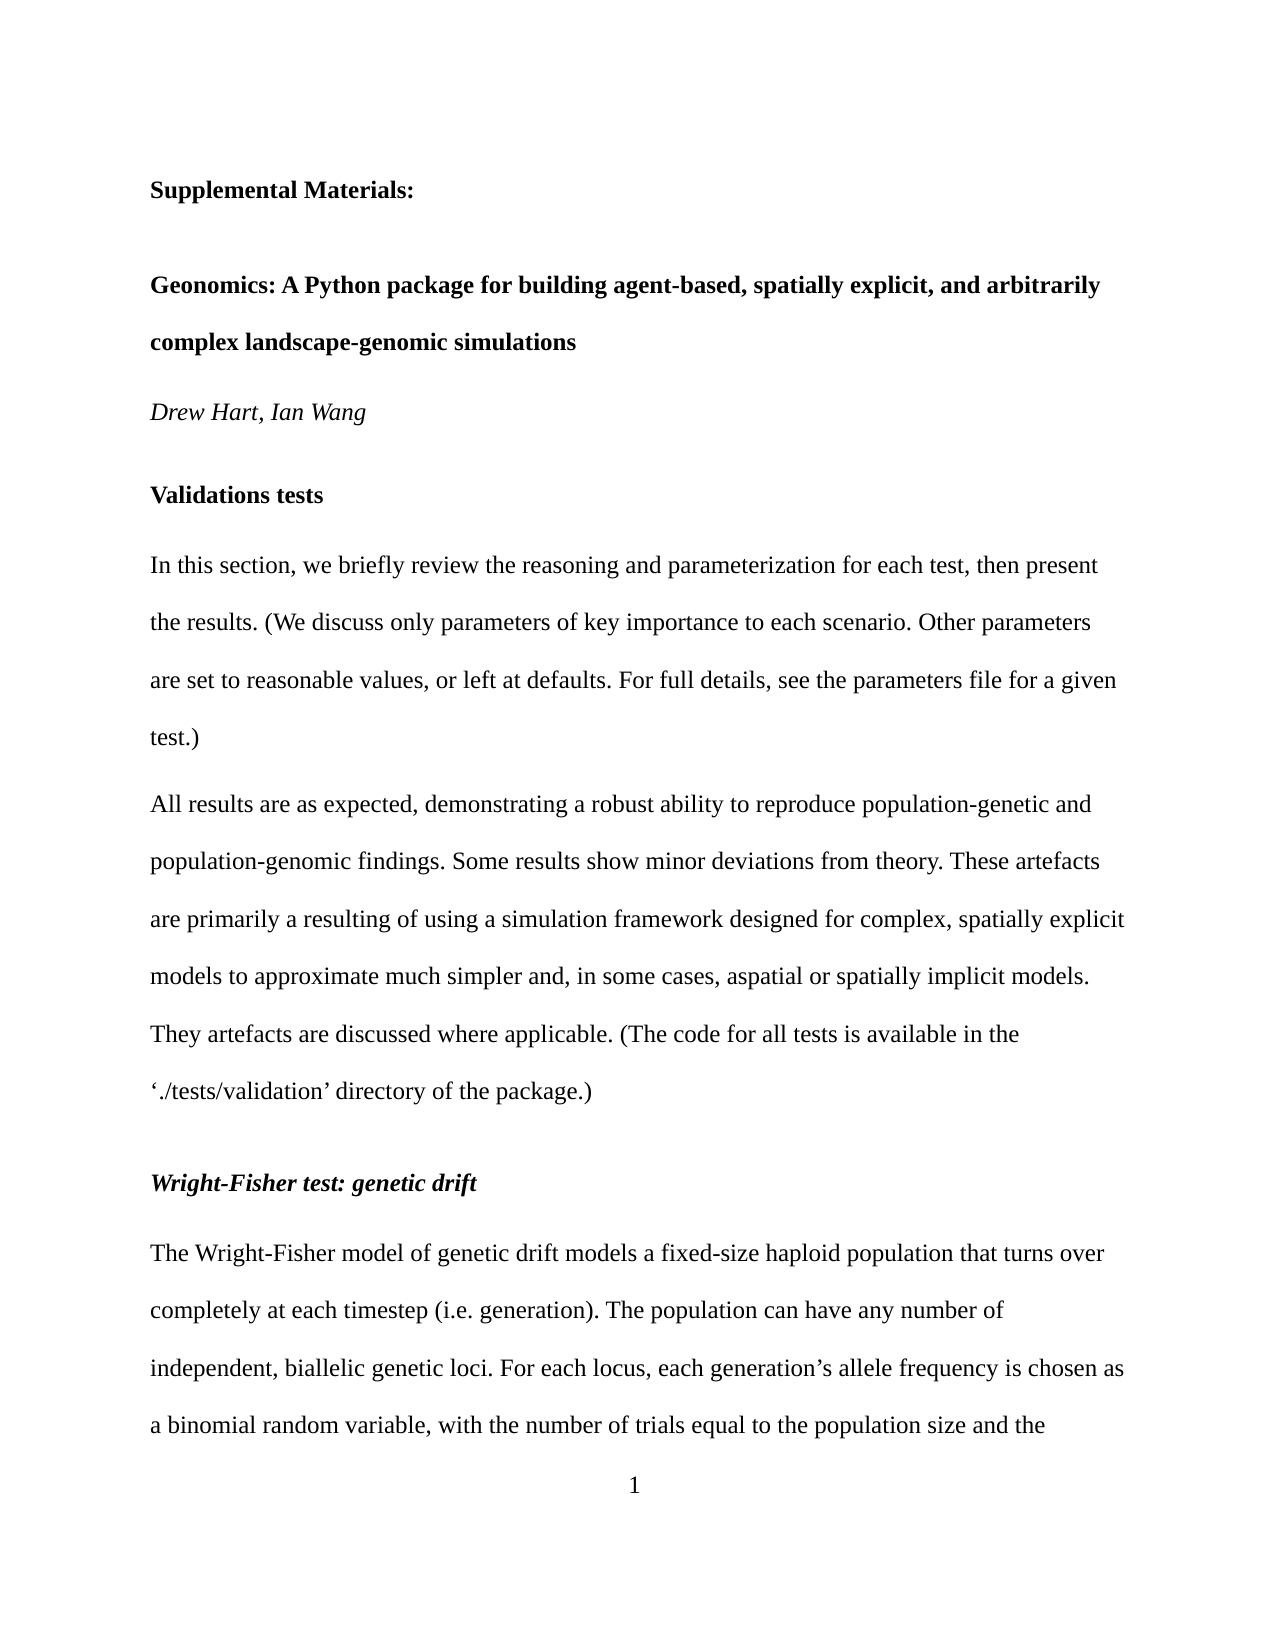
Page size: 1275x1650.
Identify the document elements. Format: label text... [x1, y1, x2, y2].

text In this section, we briefly review the reasoning and parameterization for each test, then present the results. (We discuss only parameters of key importance to each scenario. Other parameters are set to reasonable values, or left at defaults. For full details, see the parameters file for a given test.) [150, 550, 1125, 751]
text The Wright-Fisher model of genetic drift models a fixed-size haploid population that turns over completely at each timestep (i.e. generation). The population can have any number of independent, biallelic genetic loci. For each locus, each generation’s allele frequency is chosen as a binomial random variable, with the number of trials equal to the population size and the [150, 1238, 1125, 1439]
subtitle Supplemental Materials: [150, 175, 1125, 204]
subtitle Geonomics: A Python package for building agent-based, spatially explicit, and arbitrarily complex landscape-genomic simulations [150, 270, 1125, 356]
subtitle Wright-Fisher test: genetic drift [150, 1168, 1125, 1197]
subtitle Validations tests [150, 480, 1125, 509]
text Drew Hart, Ian Wang [150, 397, 1125, 426]
text All results are as expected, demonstrating a robust ability to reproduce population-genetic and population-genomic findings. Some results show minor deviations from theory. These artefacts are primarily a resulting of using a simulation framework designed for complex, spatially explicit models to approximate much simpler and, in some cases, aspatial or spatially implicit models. They artefacts are discussed where applicable. (The code for all tests is available in the ‘./tests/validation’ directory of the package.) [150, 789, 1125, 1105]
